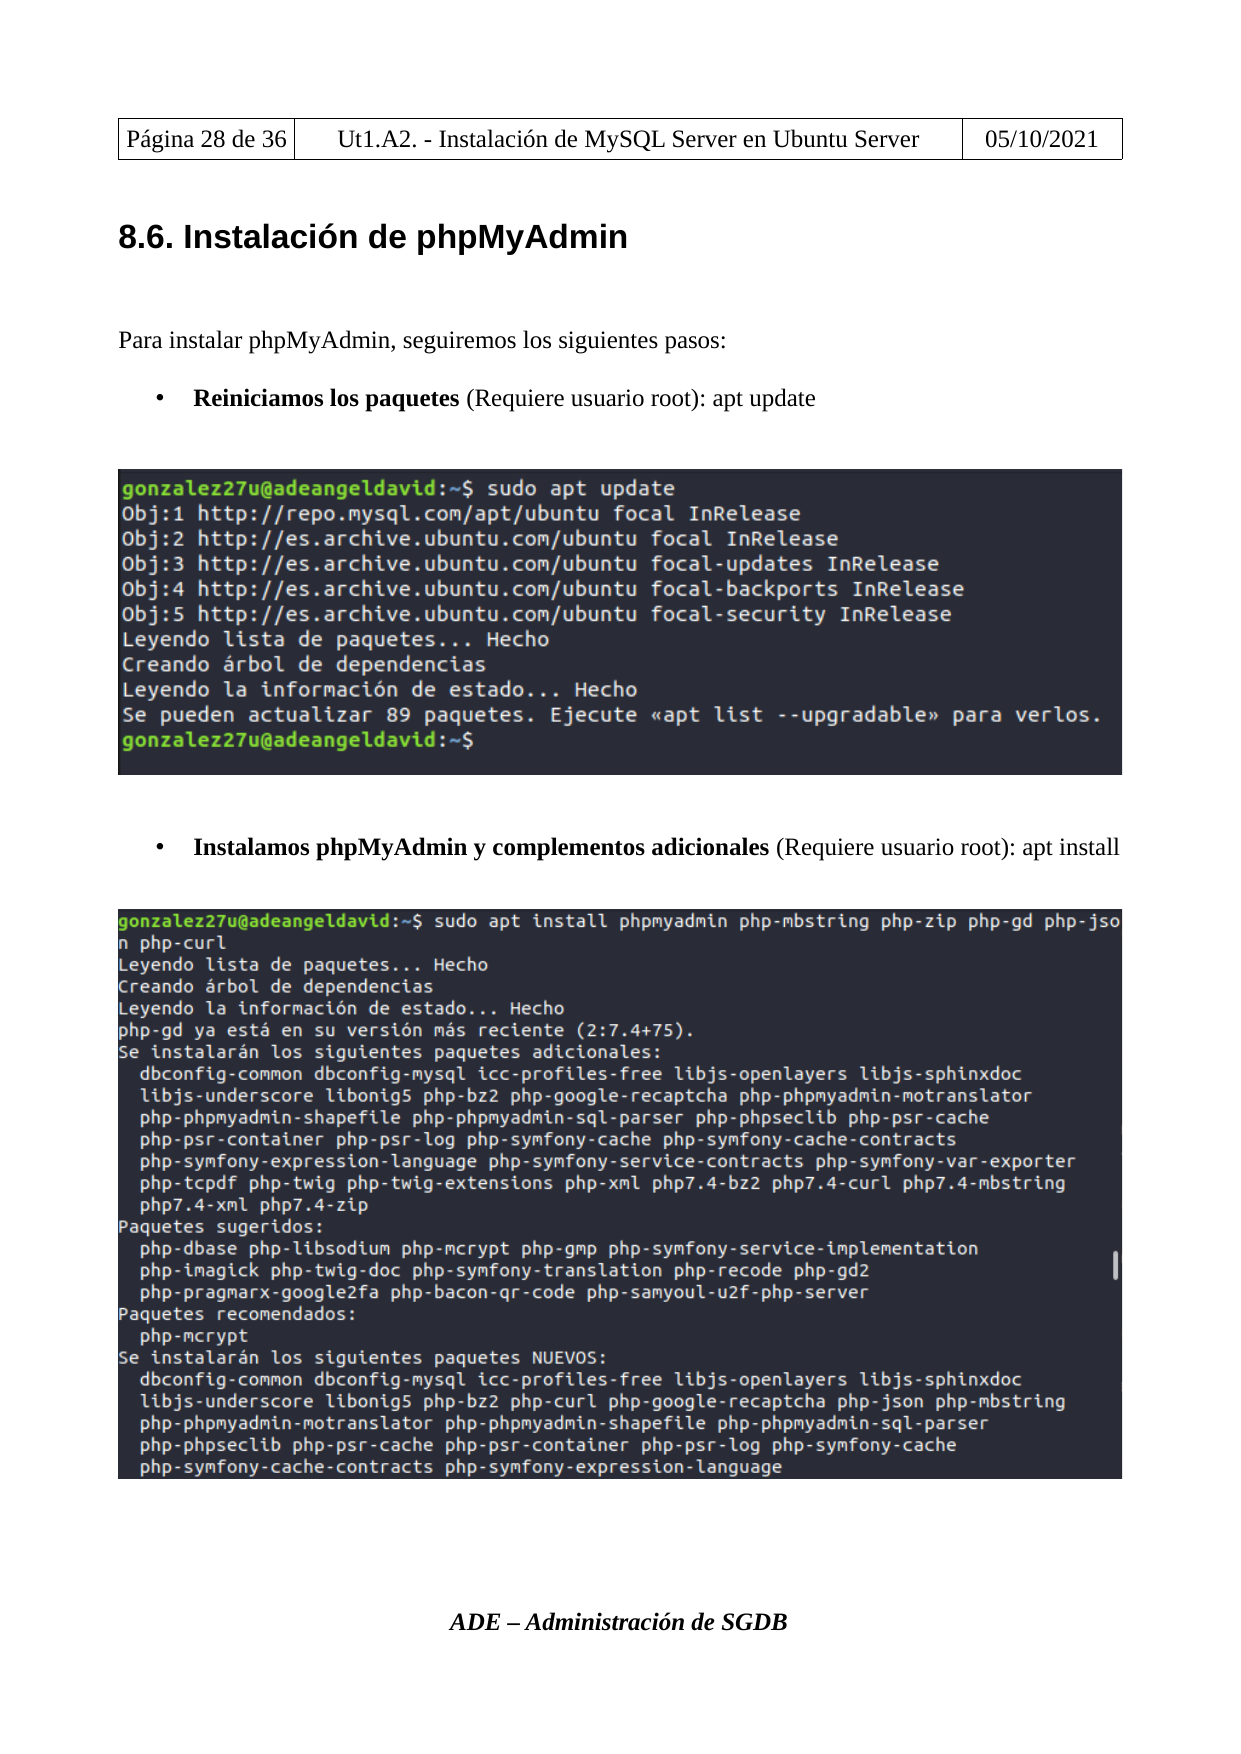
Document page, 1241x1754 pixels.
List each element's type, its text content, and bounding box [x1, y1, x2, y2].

picture [118, 469, 1123, 775]
list Instalamos phpMyAdmin y complementos adicionales (Requiere usuario root): apt install [156, 832, 1122, 861]
list Reiniciamos los paquetes (Requiere usuario root): apt update [156, 383, 1122, 412]
text Para instalar phpMyAdmin, seguiremos los siguientes pasos: [118, 325, 1122, 354]
picture [118, 909, 1123, 1479]
subtitle 8.6. Instalación de phpMyAdmin [118, 217, 1122, 255]
